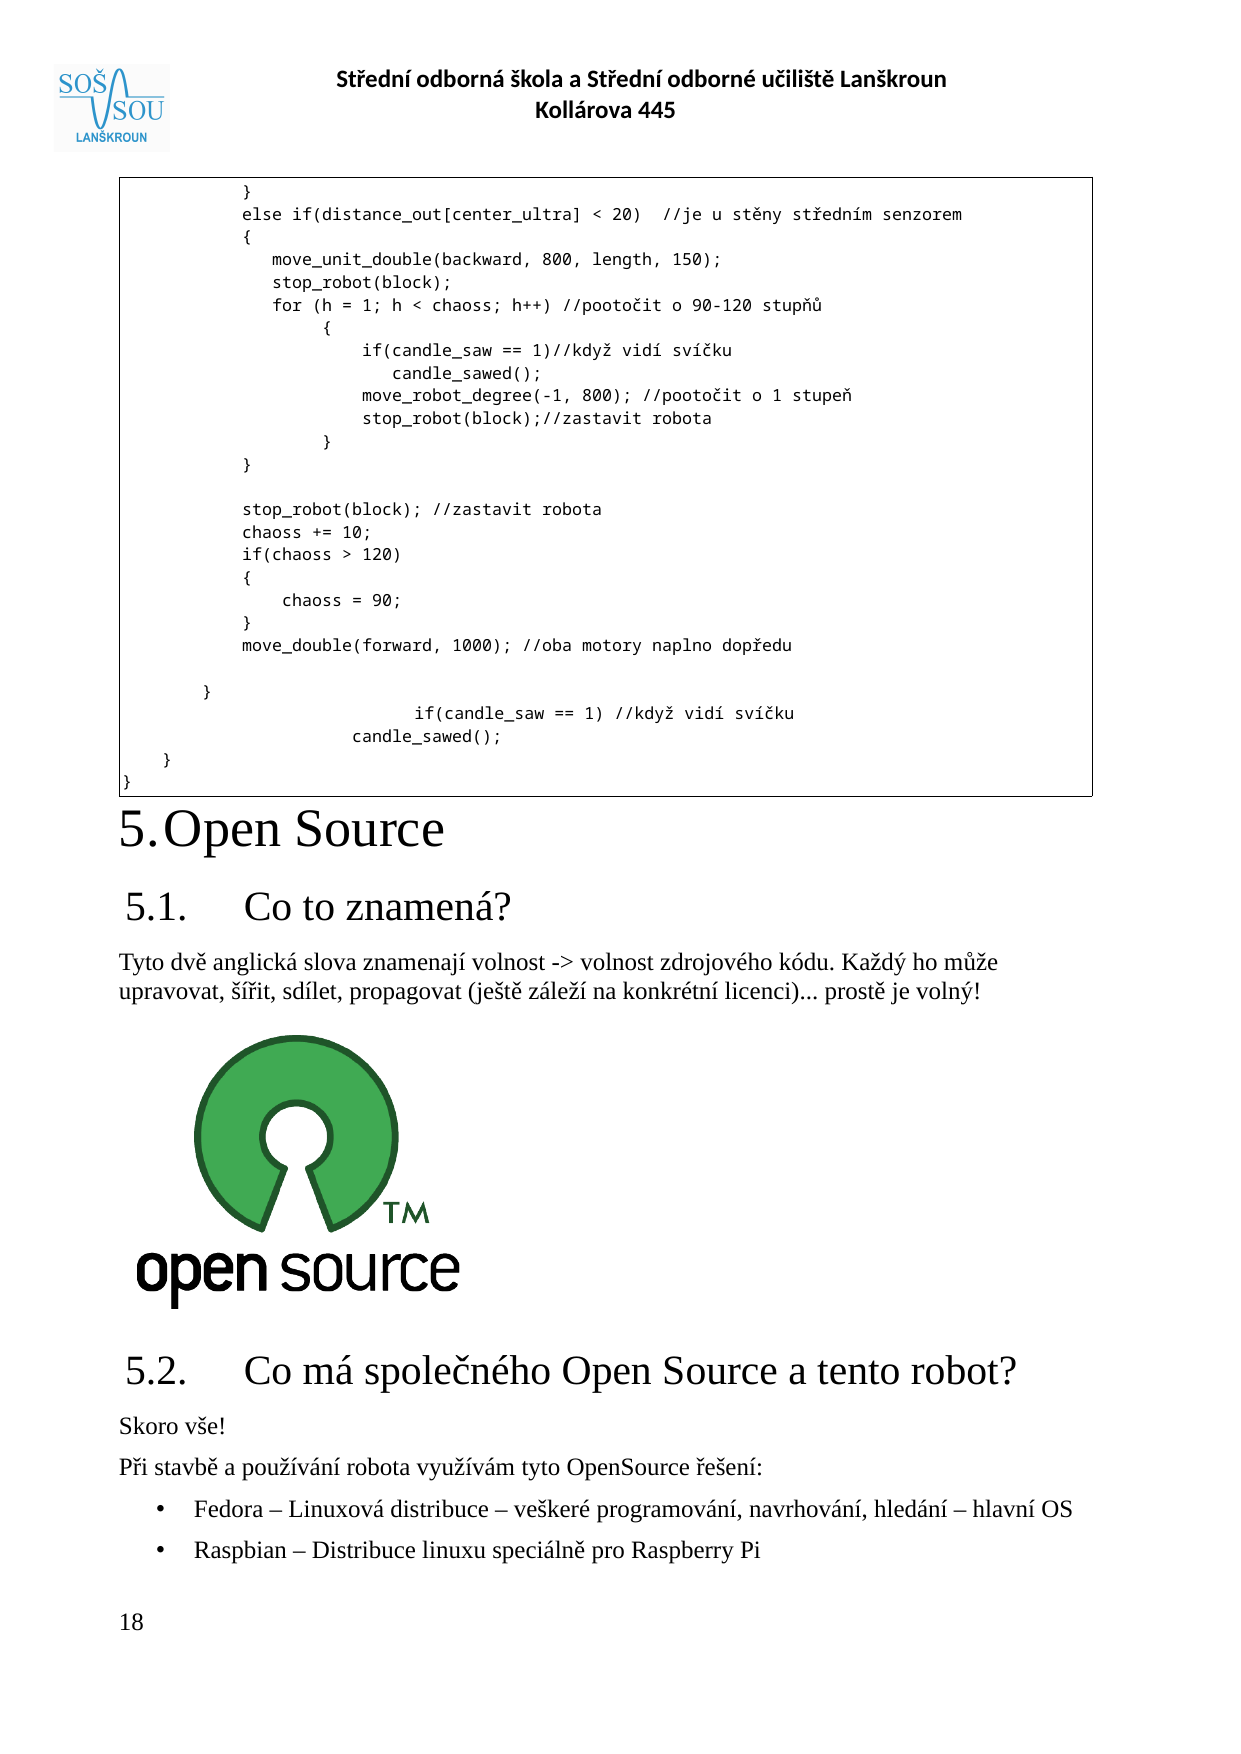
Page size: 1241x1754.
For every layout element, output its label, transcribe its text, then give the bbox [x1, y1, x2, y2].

text stop_robot(block); //zastavit robota [120, 494, 1092, 517]
text move_robot_degree(-1, 800); //pootočit o 1 stupeň [120, 381, 1092, 404]
text candle_sawed(); [120, 358, 1092, 381]
subtitle Co má společného Open Source a tento robot? [125, 1346, 1092, 1393]
text } [120, 449, 1092, 475]
text stop_robot(block); [120, 267, 1092, 290]
text Tyto dvě anglická slova znamenají volnost -> volnost zdrojového kódu. Každý ho může upravovat, šířit, sdílet, propagovat (ještě záleží na konkrétní licenci)... prostě je volný! [119, 947, 1092, 1005]
subtitle Open Source [119, 797, 1092, 858]
text } [120, 676, 1092, 699]
text { [120, 313, 1092, 336]
text if(candle_saw == 1) //když vidí svíčku [120, 699, 1092, 722]
picture [53, 64, 170, 152]
text if(candle_saw == 1)//když vidí svíčku [120, 336, 1092, 358]
text } [120, 608, 1092, 631]
list Raspbian – Distribuce linuxu speciálně pro Raspberry Pi [156, 1535, 1092, 1564]
text } [120, 744, 1092, 767]
list Fedora – Linuxová distribuce – veškeré programování, navrhování, hledání – hlavní OS [156, 1494, 1092, 1522]
text Skoro vše! [119, 1411, 1092, 1440]
text if(chaoss > 120) [120, 540, 1092, 563]
text { [120, 563, 1092, 585]
picture [118, 1017, 478, 1327]
text stop_robot(block);//zastavit robota [120, 404, 1092, 426]
text candle_sawed(); [120, 722, 1092, 744]
text } [120, 767, 1092, 796]
text for (h = 1; h < chaoss; h++) //pootočit o 90-120 stupňů [120, 290, 1092, 313]
text { [120, 222, 1092, 245]
text } [120, 426, 1092, 449]
text } [120, 178, 1092, 199]
text move_unit_double(backward, 800, length, 150); [120, 245, 1092, 267]
text chaoss = 90; [120, 585, 1092, 608]
text Při stavbě a používání robota využívám tyto OpenSource řešení: [119, 1452, 1092, 1481]
subtitle Co to znamená? [125, 882, 1092, 930]
text else if(distance_out[center_ultra] < 20) //je u stěny středním senzorem [120, 199, 1092, 222]
text move_double(forward, 1000); //oba motory naplno dopředu [120, 631, 1092, 657]
text chaoss += 10; [120, 517, 1092, 540]
